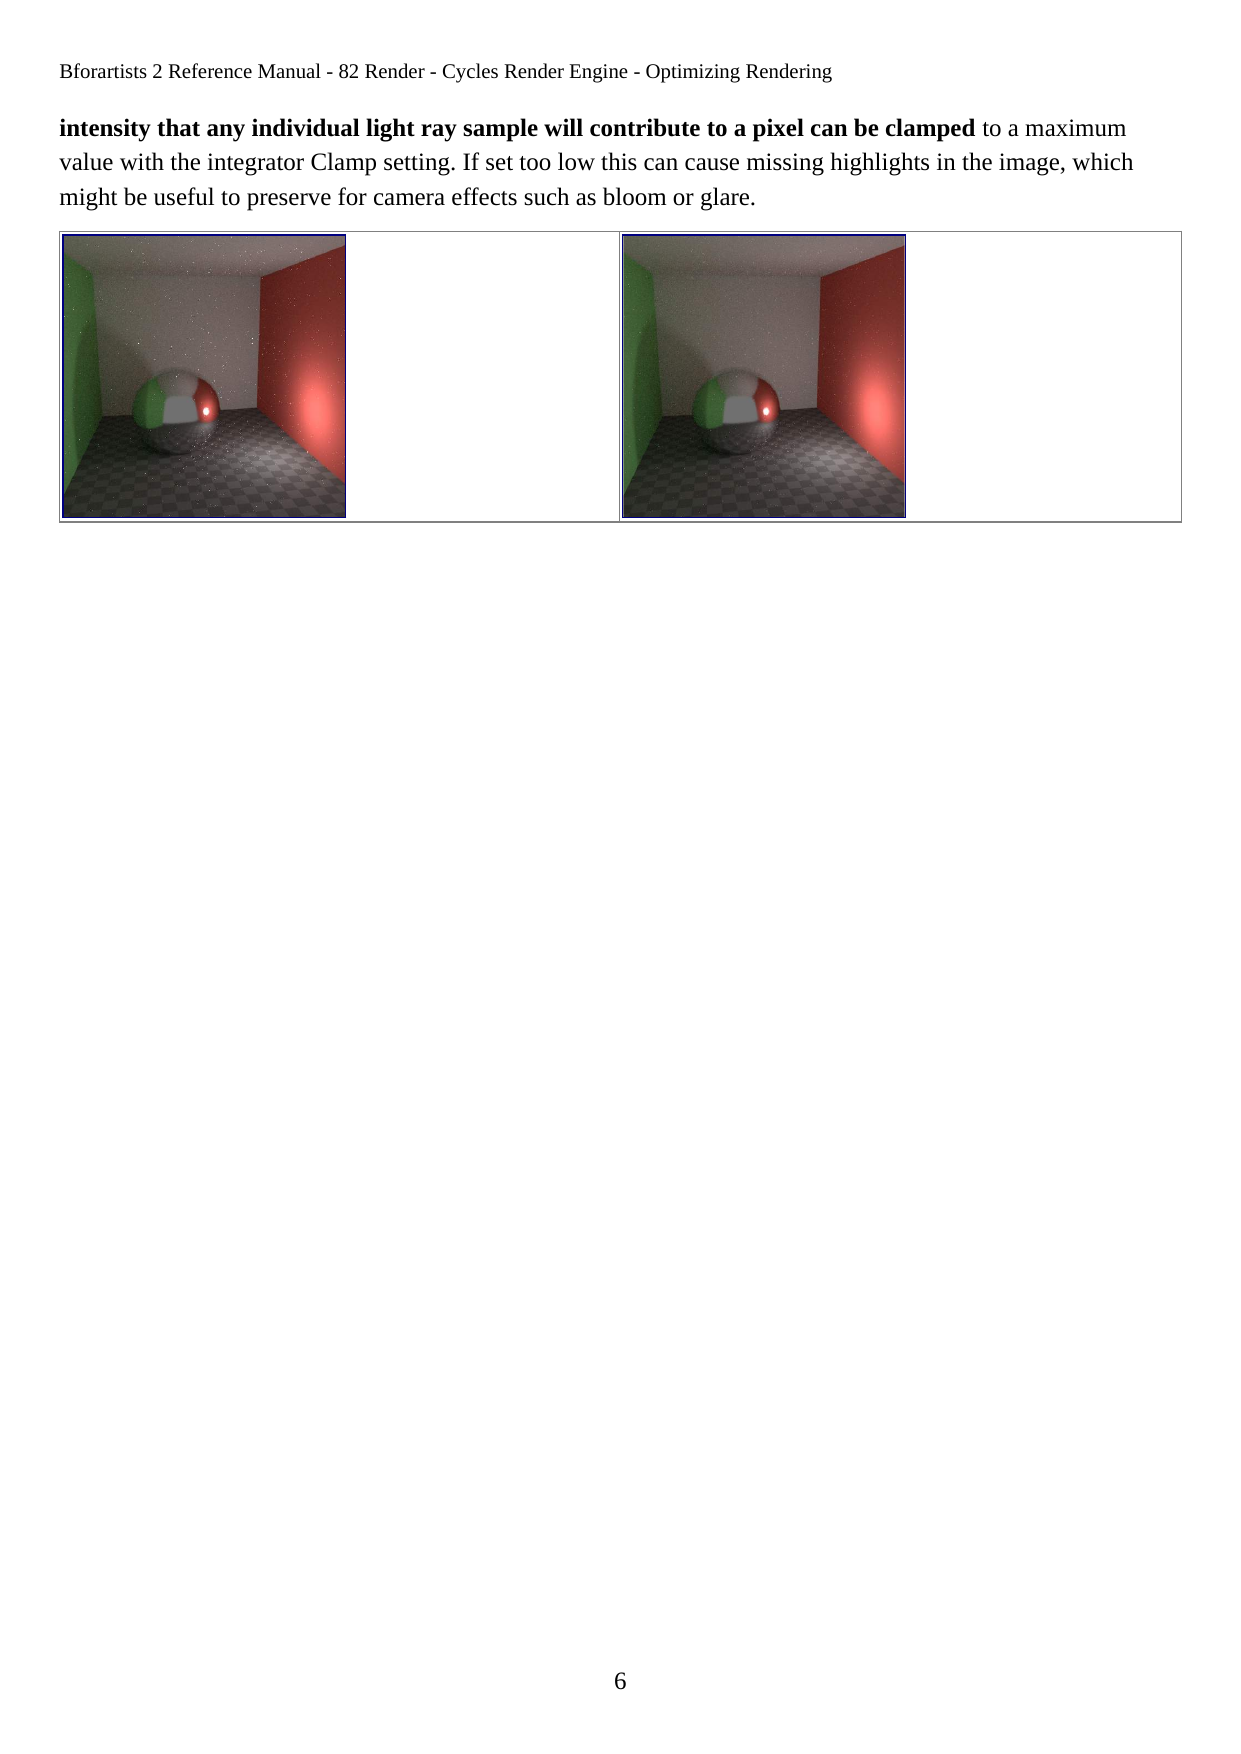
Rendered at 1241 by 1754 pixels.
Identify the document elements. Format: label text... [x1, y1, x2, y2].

picture [64, 236, 345, 517]
table_header [620, 232, 1181, 521]
table_header [60, 232, 619, 521]
text intensity that any individual light ray sample will contribute to a pixel can be clamped to a maximum value with the integrator Clamp setting. If set too low this can cause missing highlights in the image, which might be useful to preserve for camera effects such as bloom or glare. [59, 113, 1181, 210]
picture [623, 236, 905, 517]
